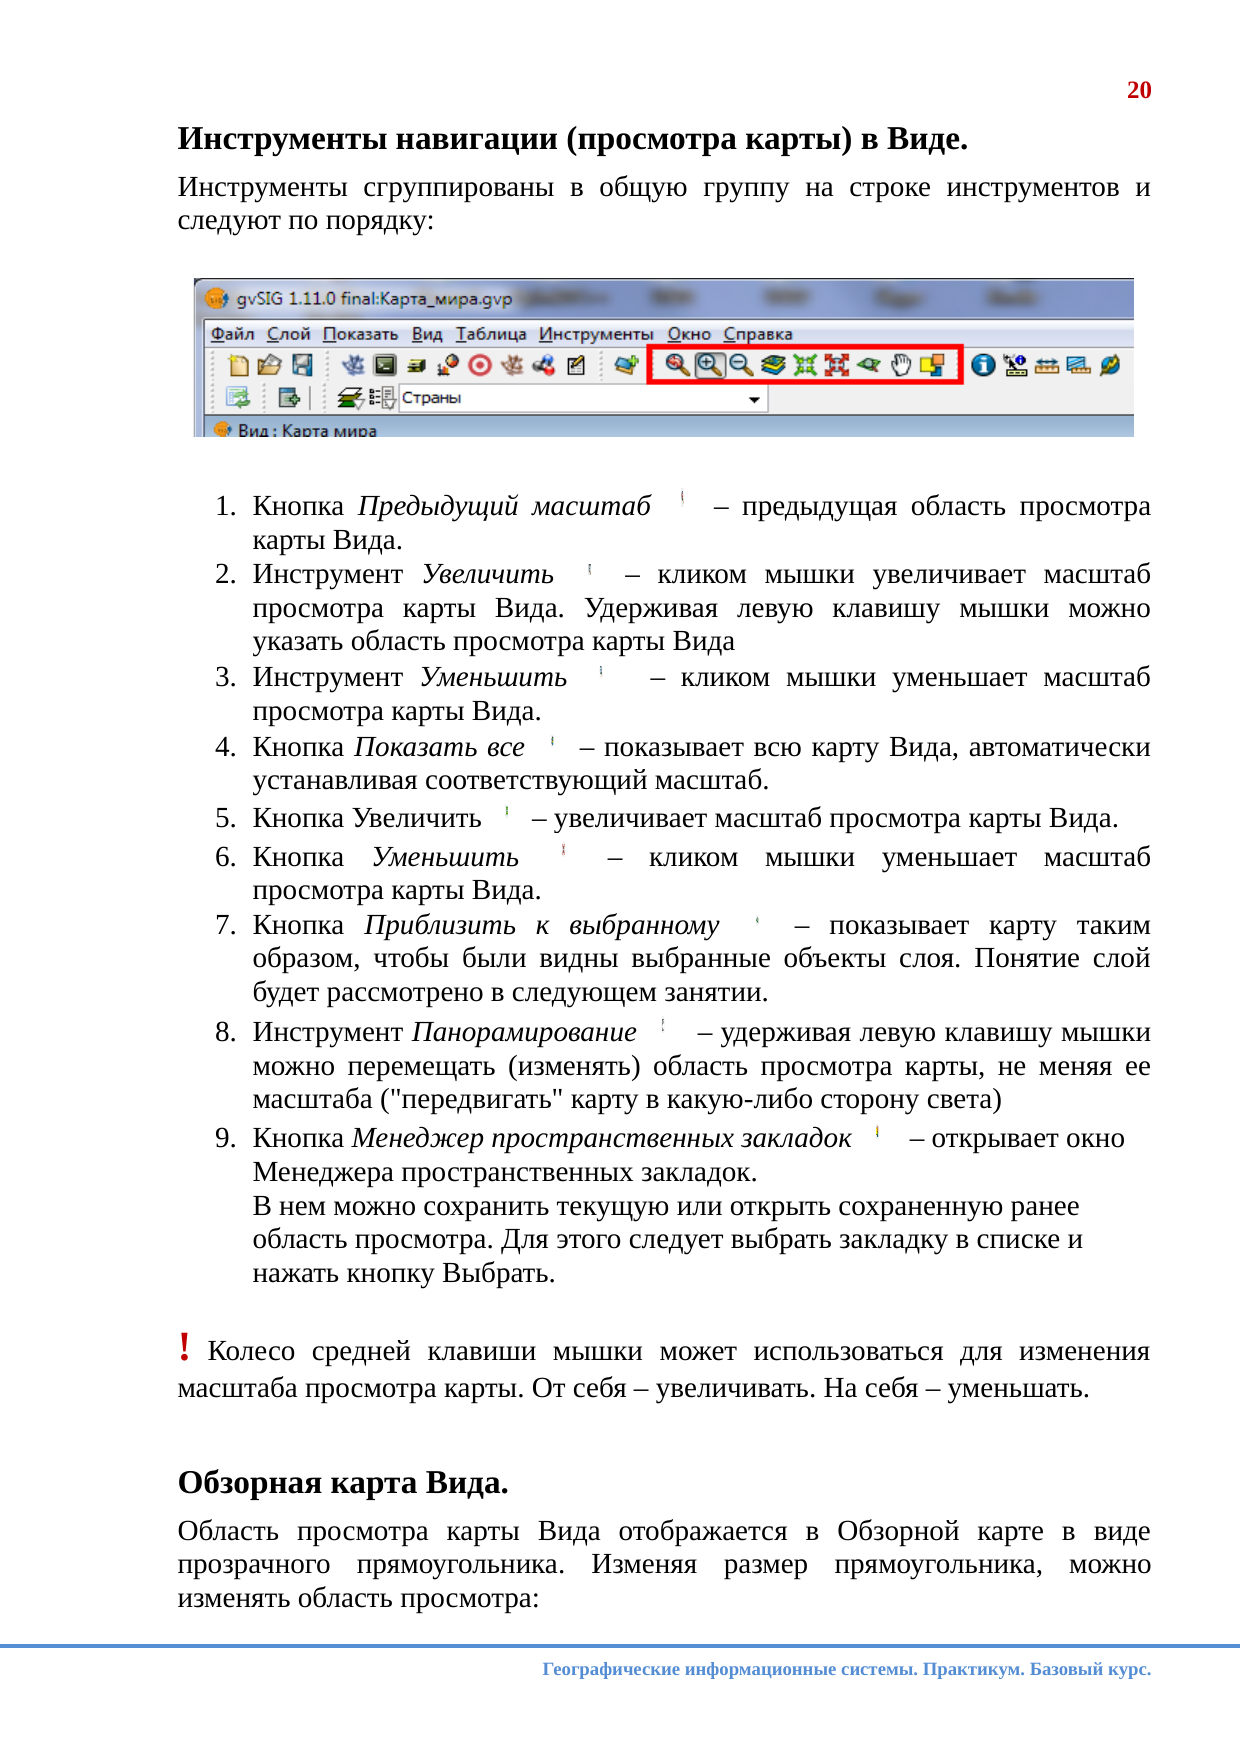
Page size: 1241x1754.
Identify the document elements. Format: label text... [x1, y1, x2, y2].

text ! Колесо средней клавиши мышки может использоваться для изменения масштаба просмотра карты. От себя – увеличивать. На себя – уменьшать. [177, 1322, 1152, 1403]
list Кнопка Показать все – показывает всю карту Вида, автоматически устанавливая соответствующий масштаб. [215, 726, 1152, 796]
text Инструменты сгруппированы в общую группу на строке инструментов и следуют по порядку: [177, 169, 1152, 236]
picture [193, 278, 1134, 437]
list Кнопка Предыдущий масштаб – предыдущая область просмотра карты Вида. [215, 480, 1152, 555]
list Инструмент Уменьшить – кликом мышки уменьшает масштаб просмотра карты Вида. [215, 657, 1152, 726]
list Кнопка Менеджер пространственных закладок – открывает окно Менеджера пространственных закладок. В нем можно сохранить текущую или открыть сохраненную ранее область просмотра. Для этого следует выбрать закладку в списке и нажать кнопку Выбрать. [215, 1115, 1152, 1288]
list Инструмент Увеличить – кликом мышки увеличивает масштаб просмотра карты Вида. Удерживая левую клавишу мышки можно указать область просмотра карты Вида [215, 555, 1152, 657]
text Обзорная карта Вида. [177, 1462, 1152, 1500]
list Кнопка Приблизить к выбранному – показывает карту таким образом, чтобы были видны выбранные объекты слоя. Понятие слой будет рассмотрено в следующем занятии. [215, 906, 1152, 1007]
picture [599, 666, 603, 678]
list Кнопка Увеличить – увеличивает масштаб просмотра карты Вида. [215, 796, 1152, 833]
picture [661, 1016, 665, 1033]
text Инструменты навигации (просмотра карты) в Виде. [177, 118, 1152, 156]
list Инструмент Панорамирование – удерживая левую клавишу мышки можно перемещать (изменять) область просмотра карты, не меняя ее масштаба ("передвигать" карту в какую-либо сторону света) [215, 1007, 1152, 1115]
text Область просмотра карты Вида отображается в Обзорной карте в виде прозрачного прямоугольника. Изменяя размер прямоугольника, можно изменять область просмотра: [177, 1513, 1152, 1613]
list Кнопка Уменьшить – кликом мышки уменьшает масштаб просмотра карты Вида. [215, 833, 1152, 906]
